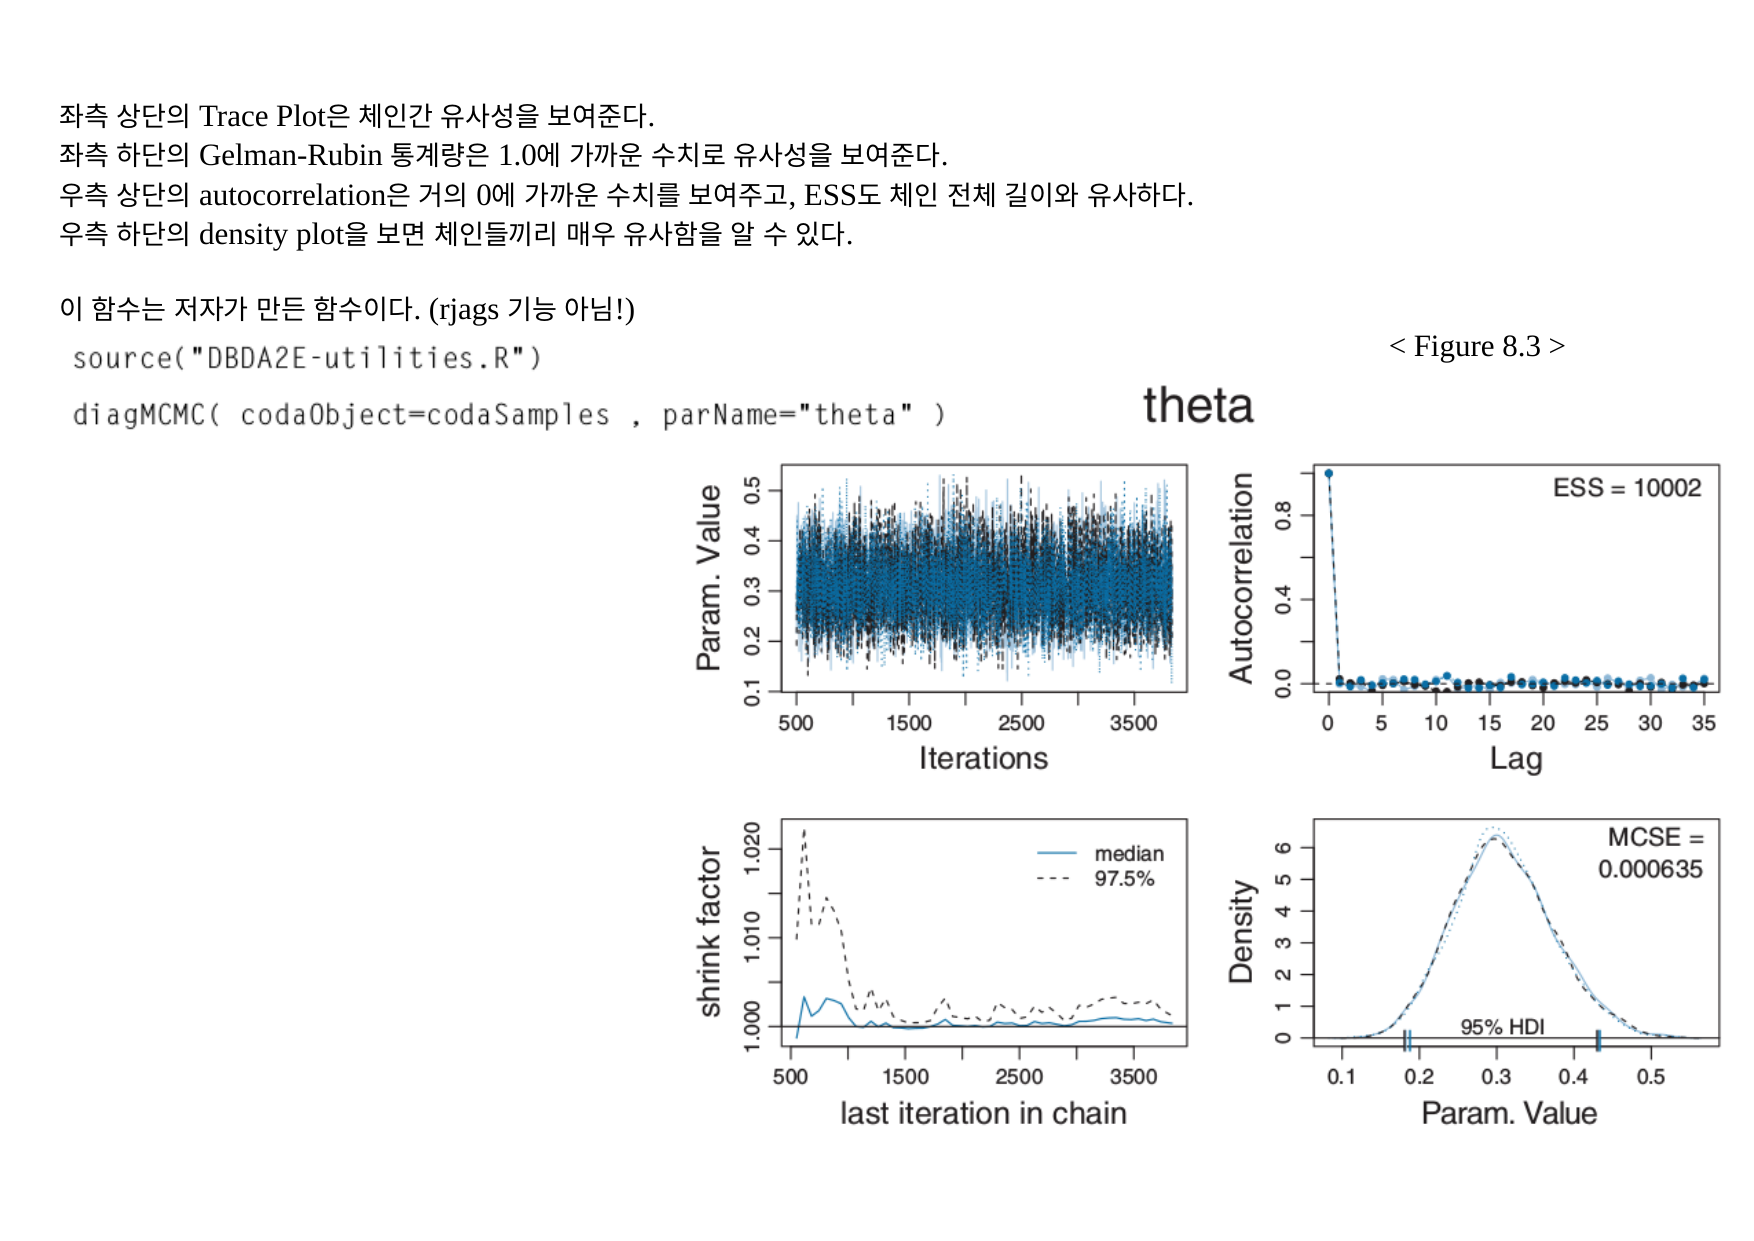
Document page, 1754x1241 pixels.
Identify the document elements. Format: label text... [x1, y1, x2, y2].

text 이 함수는 저자가 만든 함수이다. (rjags 기능 아님!) [59, 288, 1695, 327]
text 우측 상단의 autocorrelation은 거의 0에 가까운 수치를 보여주고, ESS도 체인 전체 길이와 유사하다. [59, 173, 1695, 213]
text 우측 하단의 density plot을 보면 체인들끼리 매우 유사함을 알 수 있다. [59, 213, 1695, 252]
picture [61, 336, 1750, 1146]
text 좌측 상단의 Trace Plot은 체인간 유사성을 보여준다. [59, 95, 1695, 134]
text < Figure 8.3 > [59, 327, 1695, 363]
text 좌측 하단의 Gelman-Rubin 통계량은 1.0에 가까운 수치로 유사성을 보여준다. [59, 134, 1695, 173]
